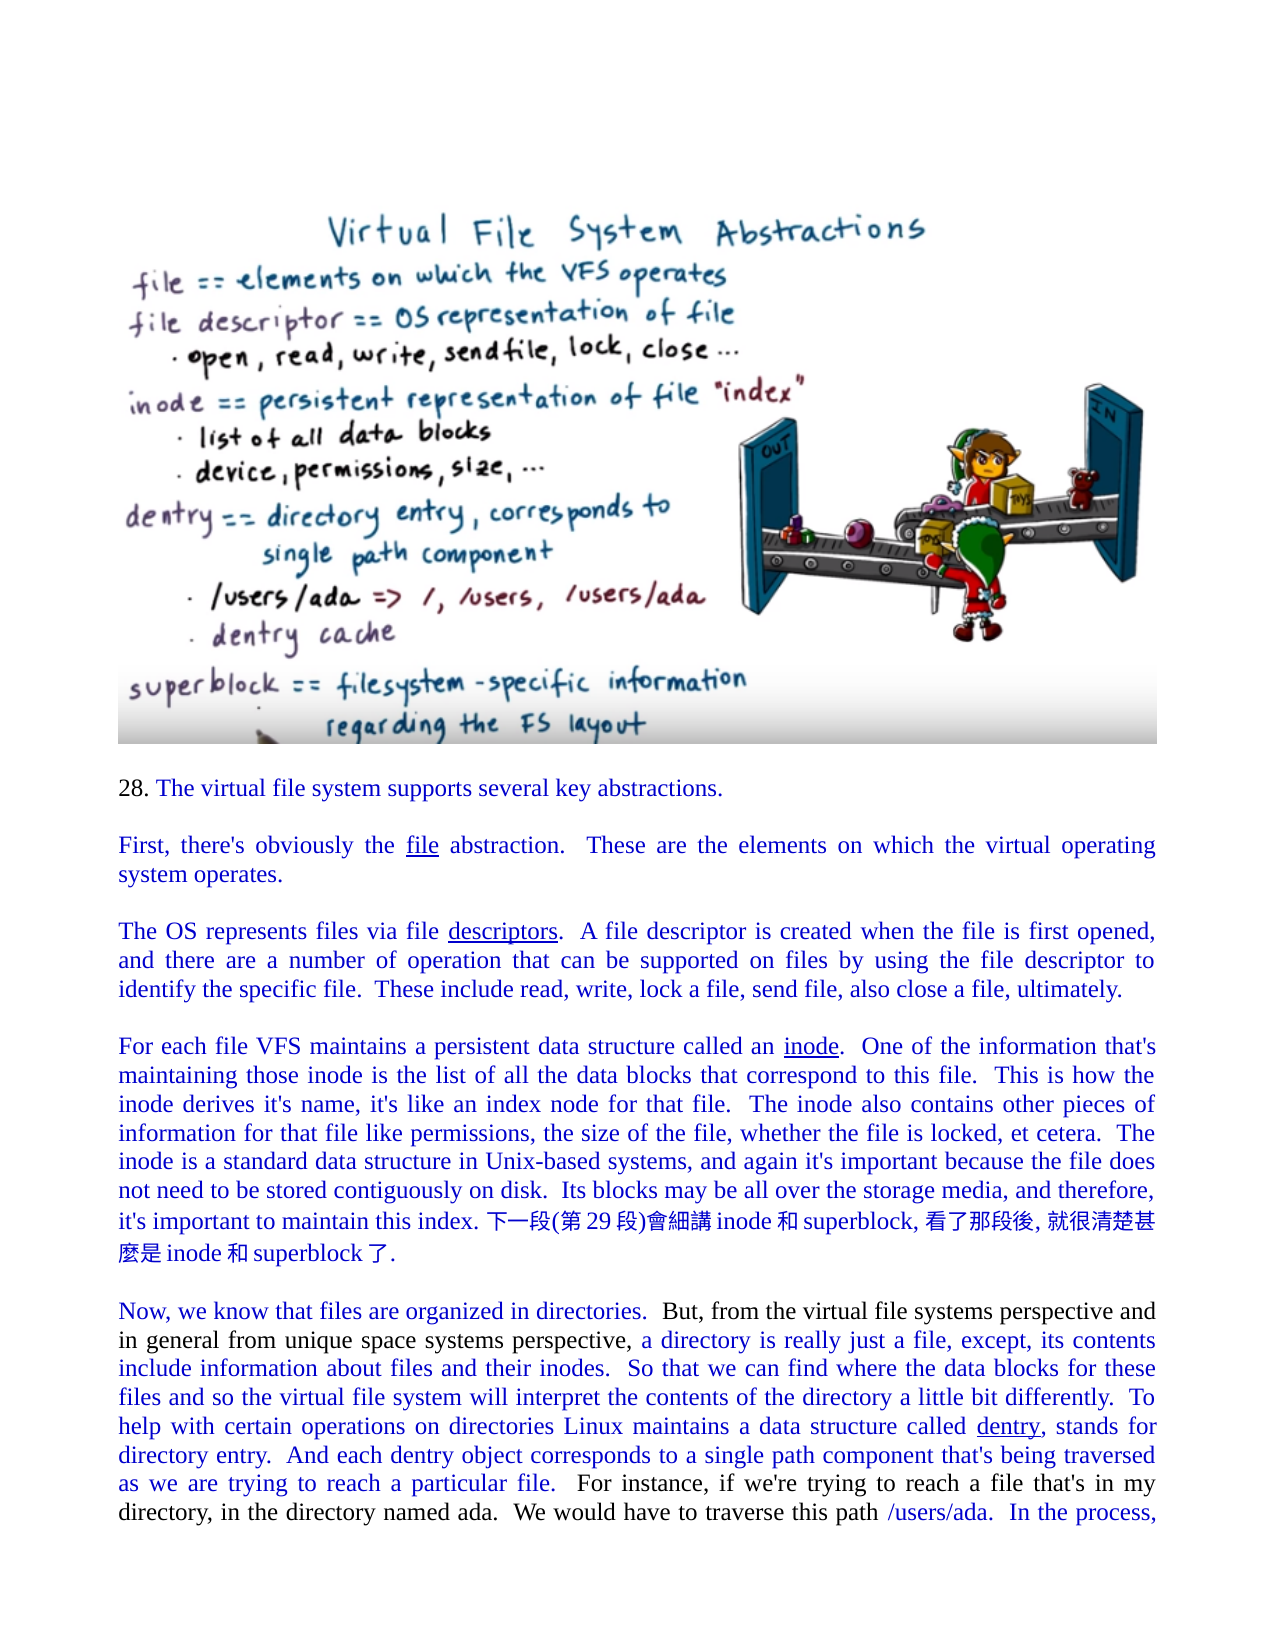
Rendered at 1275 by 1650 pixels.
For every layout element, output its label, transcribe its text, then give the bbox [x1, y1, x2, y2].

text Now, we know that files are organized in directories. But, from the virtual file systems perspective and in general from unique space systems perspective, a directory is really just a file, except, its contents include information about files and their inodes. So that we can find where the data blocks for these files and so the virtual file system will interpret the contents of the directory a little bit differently. To help with certain operations on directories Linux maintains a data structure called dentry, stands for directory entry. And each dentry object corresponds to a single path component that's being traversed as we are trying to reach a particular file. For instance, if we're trying to reach a file that's in my directory, in the directory named ada. We would have to traverse this path /users/ada. In the process, the virtual file system will create a dentry element for every path component (即dentry可以是/, /users, /users/ada這些東西). Forward slash for /users. That's the second directory in this path. And then finally, for the third directory in this path, /users/ada. Now this first slash, that corresponds to the root directory in the file system structure. The reason that this is useful is that when we need to find another file that's also stored in this directory ada, we don't have to go through the entire path and try to reread (意思是: 若/代表的是/home/pt/wokao/blabla, 則不用每次都走一遍/home/pt/wokao/blabla這個路徑, 而是由/就知道是當前文件夾) the files that correspond to all of these directories in order to get to the directory ada, and then ultimately to find the file, the next file that we are searching. So the file system will maintain a cache of all of the directory entries that have been visited, and we call that the dentry cache. Note that this is soft-state, \there isn't some persistent on-disk representation of the dentry objects. This is only in memory maintained by the operating system. [118, 1296, 1157, 1526]
text 28. The virtual file system supports several key abstractions. [118, 773, 1157, 801]
text First, there's obviously the file abstraction. These are the elements on which the virtual operating system operates. [118, 830, 1157, 888]
picture [118, 204, 1157, 744]
text For each file VFS maintains a persistent data structure called an inode. One of the information that's maintaining those inode is the list of all the data blocks that correspond to this file. This is how the inode derives it's name, it's like an index node for that file. The inode also contains other pieces of information for that file like permissions, the size of the file, whether the file is locked, et cetera. The inode is a standard data structure in Unix-based systems, and again it's important because the file does not need to be stored contiguously on disk. Its blocks may be all over the storage media, and therefore, it's important to maintain this index. 下一段(第29段)會細講inode和superblock, 看了那段後, 就很清楚甚麼是inode和superblock了. [118, 1031, 1157, 1267]
text The OS represents files via file descriptors. A file descriptor is created when the file is first opened, and there are a number of operation that can be supported on files by using the file descriptor to identify the specific file. These include read, write, lock a file, send file, also close a file, ultimately. [118, 916, 1157, 1003]
